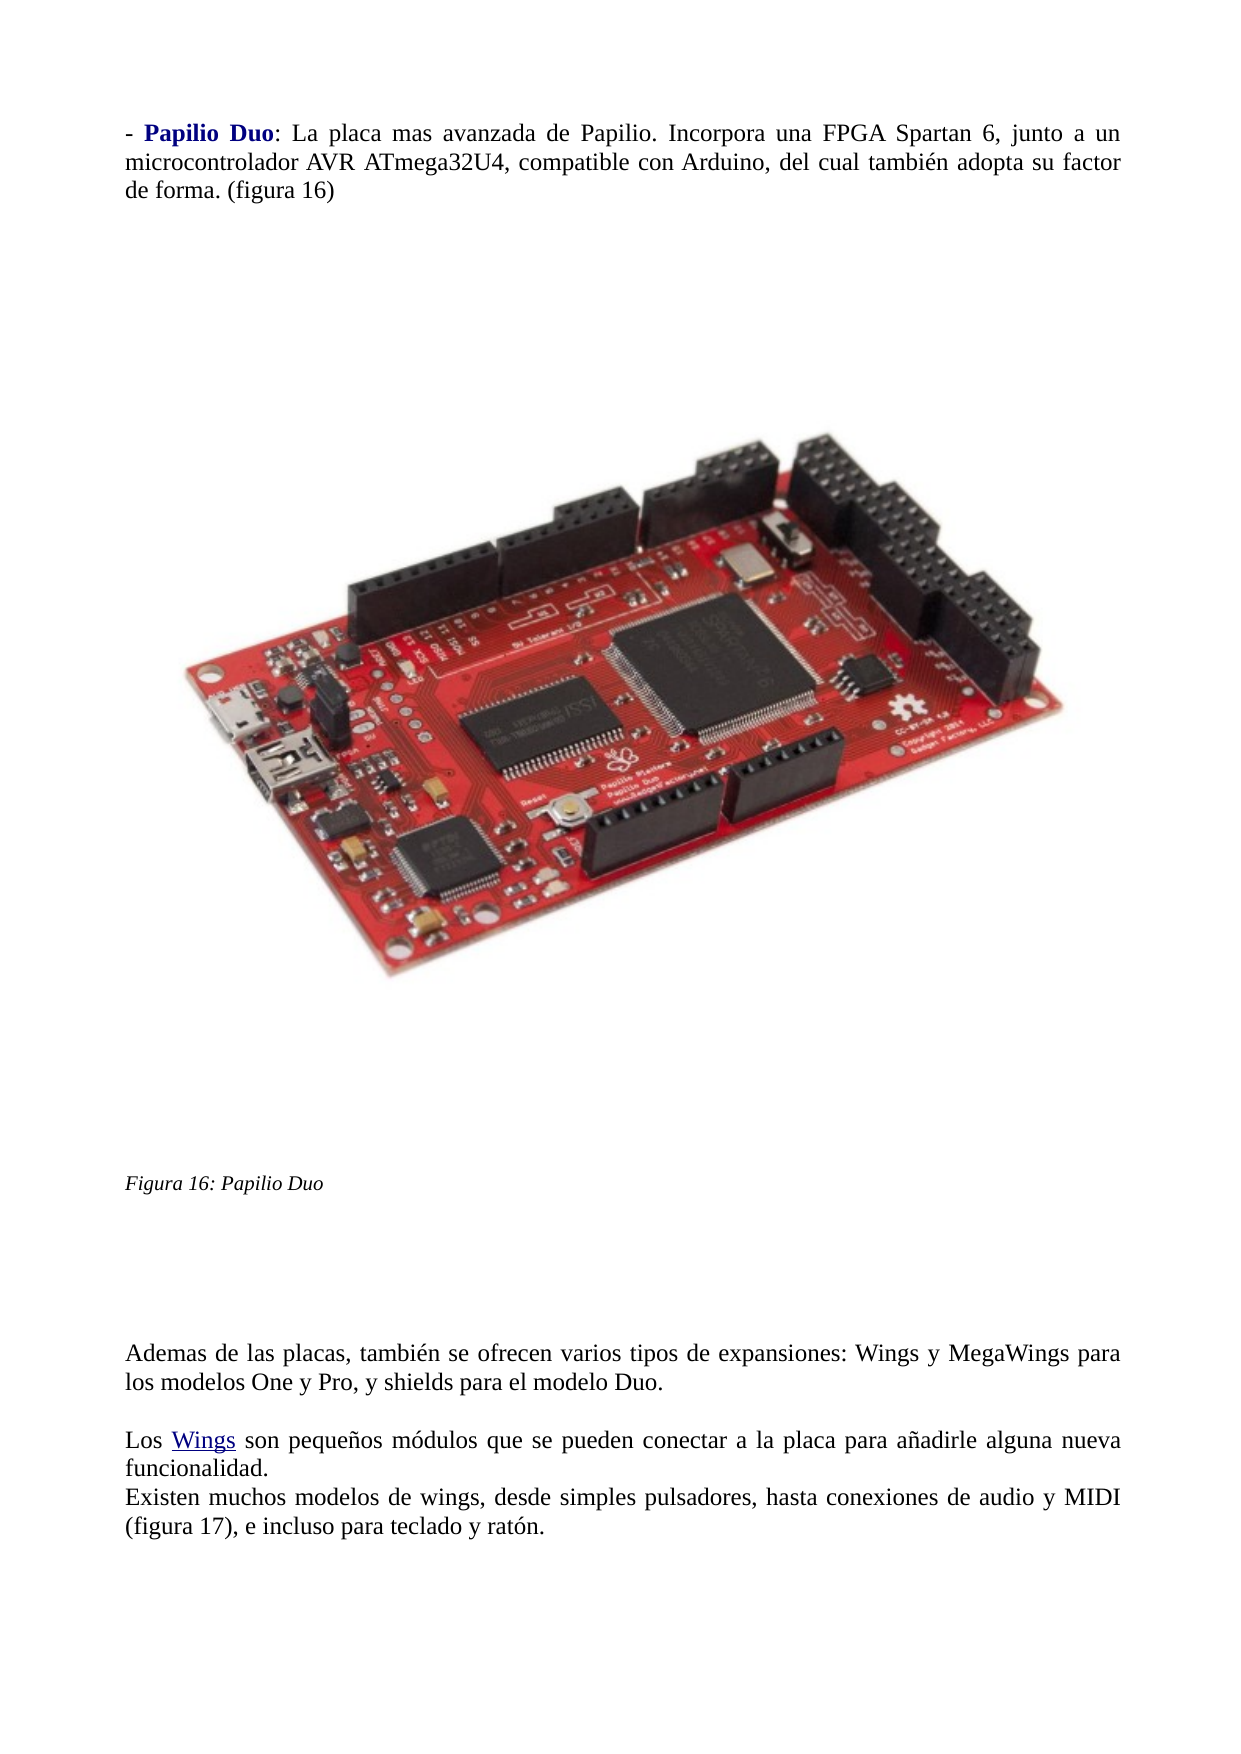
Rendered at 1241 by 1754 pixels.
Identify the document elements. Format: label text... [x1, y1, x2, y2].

text Figura 16: Papilio Duo [125, 233, 1122, 1195]
text - Papilio Duo: La placa mas avanzada de Papilio. Incorpora una FPGA Spartan 6, junto a un microcontrolador AVR ATmega32U4, compatible con Arduino, del cual también adopta su factor de forma. (figura 16) [125, 118, 1122, 204]
text Existen muchos modelos de wings, desde simples pulsadores, hasta conexiones de audio y MIDI (figura 17), e incluso para teclado y ratón. [125, 1482, 1122, 1540]
text Ademas de las placas, también se ofrecen varios tipos de expansiones: Wings y MegaWings para los modelos One y Pro, y shields para el modelo Duo. [125, 1310, 1122, 1396]
text Los Wings son pequeños módulos que se pueden conectar a la placa para añadirle alguna nueva funcionalidad. [125, 1425, 1122, 1482]
picture [154, 233, 1093, 1171]
